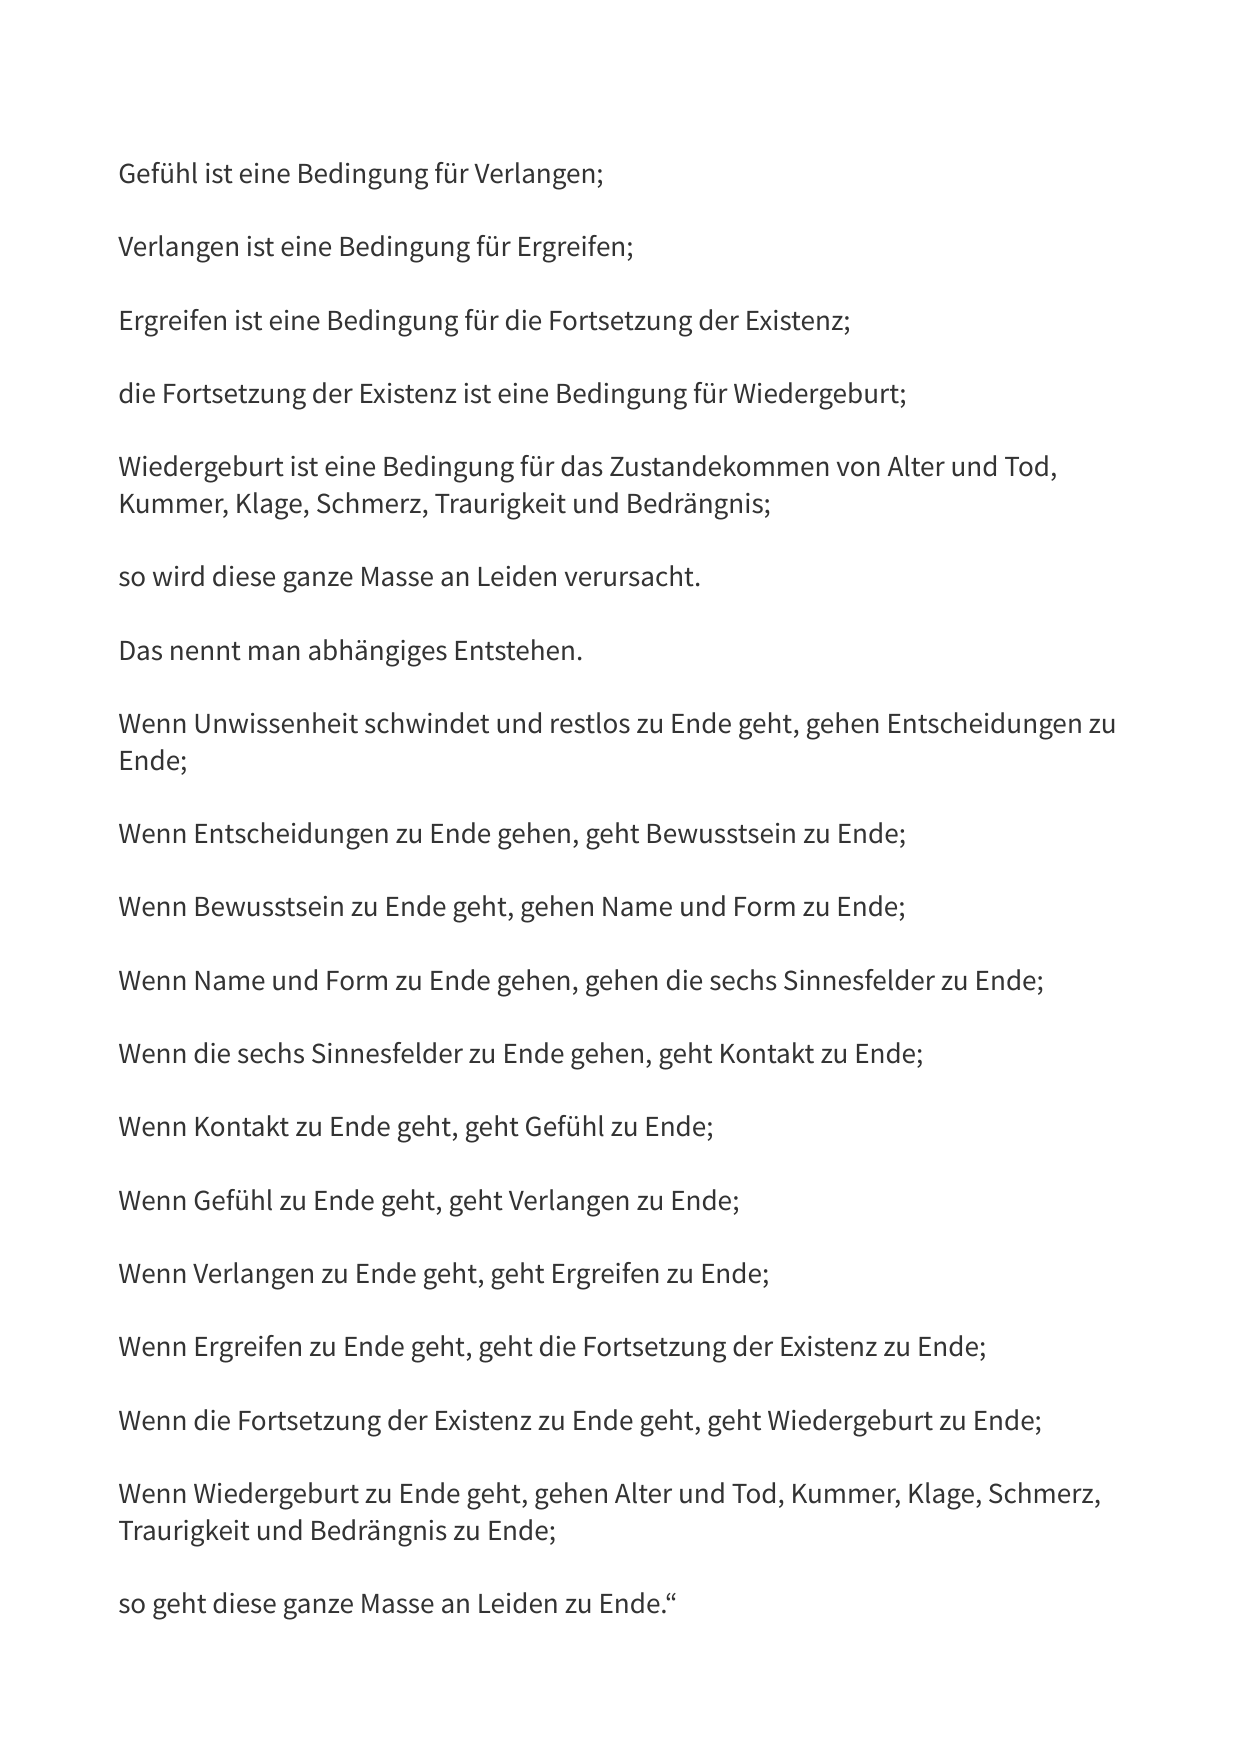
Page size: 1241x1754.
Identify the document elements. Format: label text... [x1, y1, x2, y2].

text Ergreifen ist eine Bedingung für die Fortsetzung der Existenz; [118, 301, 1122, 338]
text Wenn Kontakt zu Ende geht, geht Gefühl zu Ende; [118, 1108, 1122, 1145]
text Gefühl ist eine Bedingung für Verlangen; [118, 155, 1122, 191]
text Wenn Gefühl zu Ende geht, geht Verlangen zu Ende; [118, 1181, 1122, 1218]
text Wiedergeburt ist eine Bedingung für das Zustandekommen von Alter und Tod, Kummer, Klage, Schmerz, Traurigkeit und Bedrängnis; [118, 448, 1122, 521]
text Wenn Verlangen zu Ende geht, geht Ergreifen zu Ende; [118, 1255, 1122, 1291]
text die Fortsetzung der Existenz ist eine Bedingung für Wiedergeburt; [118, 375, 1122, 411]
text so wird diese ganze Masse an Leiden verursacht. [118, 558, 1122, 595]
text Wenn Wiedergeburt zu Ende geht, gehen Alter und Tod, Kummer, Klage, Schmerz, Traurigkeit und Bedrängnis zu Ende; [118, 1475, 1122, 1548]
text Verlangen ist eine Bedingung für Ergreifen; [118, 228, 1122, 265]
text Wenn die Fortsetzung der Existenz zu Ende geht, geht Wiedergeburt zu Ende; [118, 1401, 1122, 1438]
text Wenn die sechs Sinnesfelder zu Ende gehen, geht Kontakt zu Ende; [118, 1035, 1122, 1071]
text Das nennt man abhängiges Entstehen. [118, 631, 1122, 668]
text Wenn Entscheidungen zu Ende gehen, geht Bewusstsein zu Ende; [118, 815, 1122, 851]
text Wenn Unwissenheit schwindet und restlos zu Ende geht, gehen Entscheidungen zu Ende; [118, 705, 1122, 778]
text Wenn Name und Form zu Ende gehen, gehen die sechs Sinnesfelder zu Ende; [118, 961, 1122, 998]
text Wenn Bewusstsein zu Ende geht, gehen Name und Form zu Ende; [118, 888, 1122, 925]
text Wenn Ergreifen zu Ende geht, geht die Fortsetzung der Existenz zu Ende; [118, 1328, 1122, 1365]
text so geht diese ganze Masse an Leiden zu Ende.“ [118, 1585, 1122, 1621]
